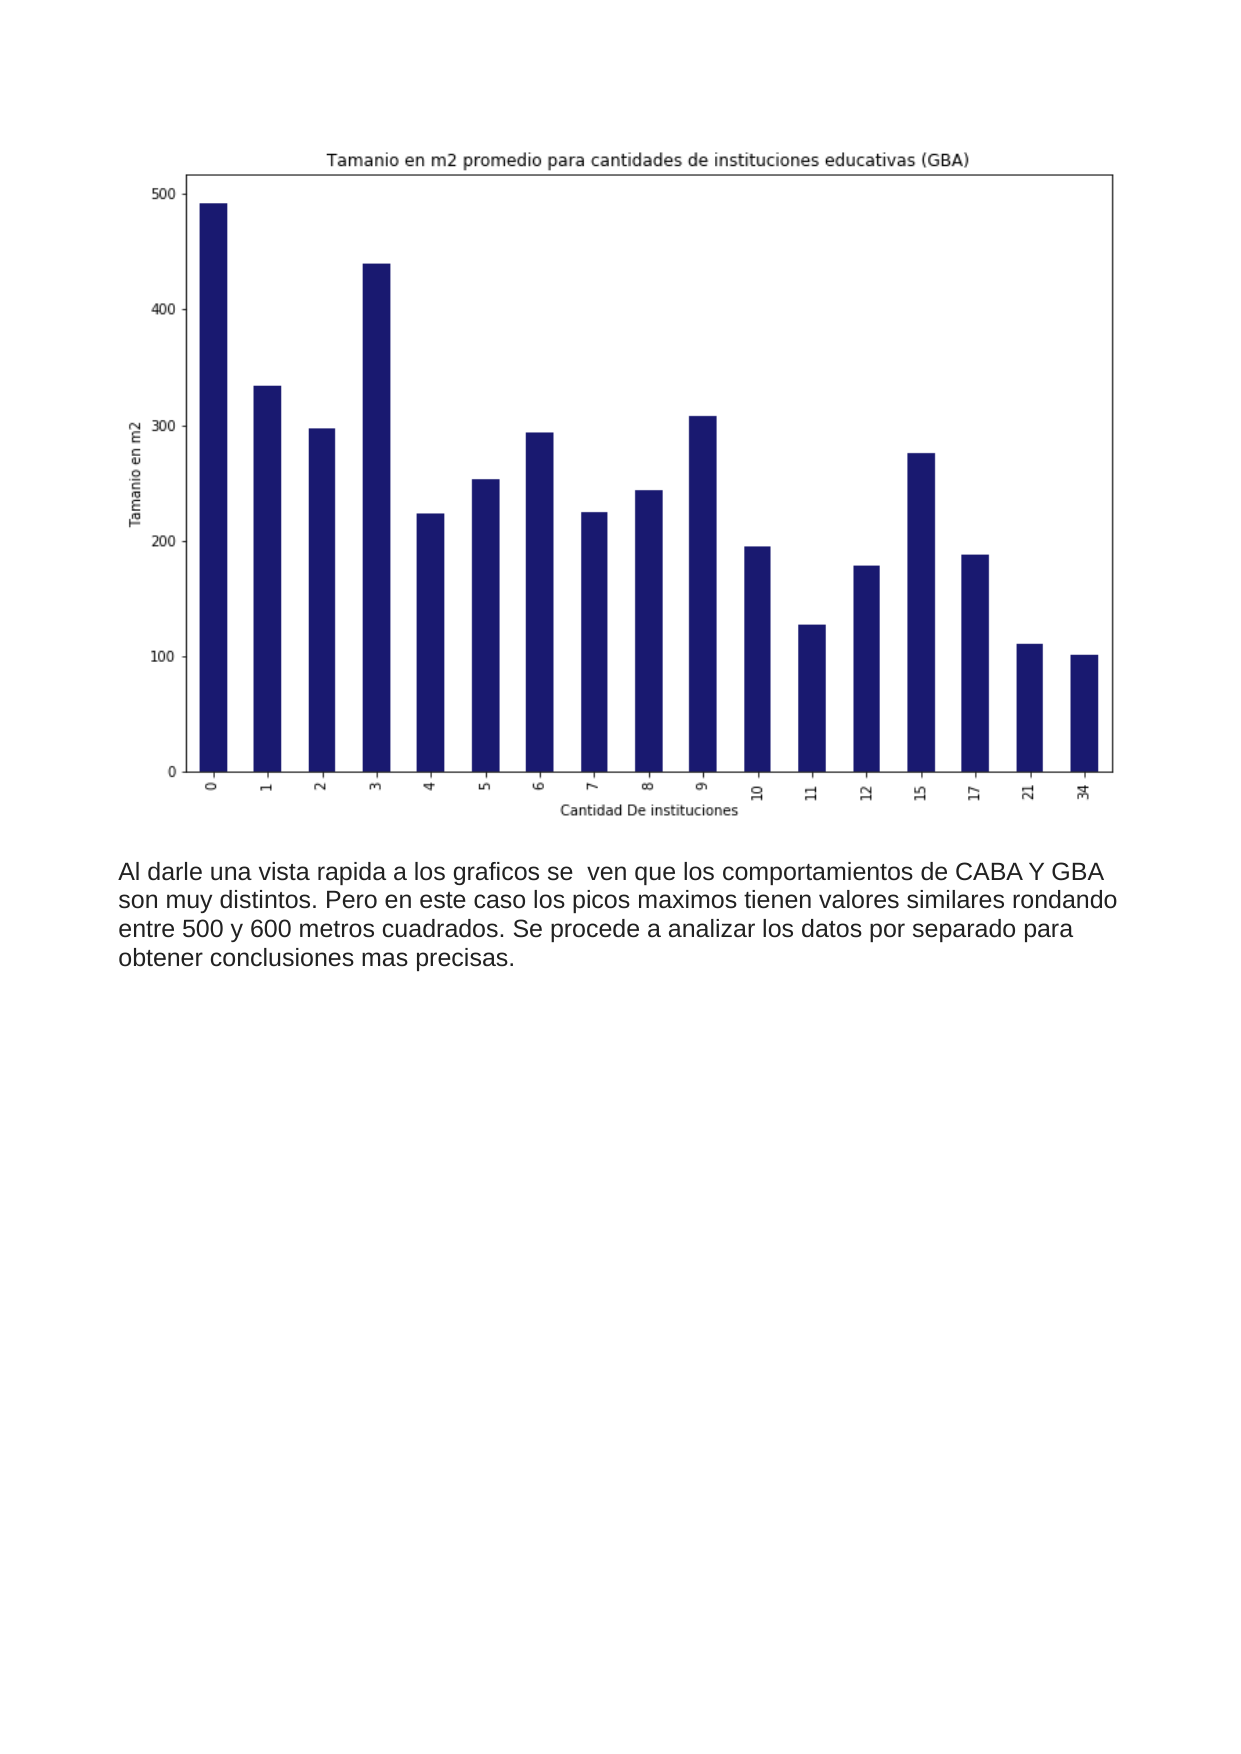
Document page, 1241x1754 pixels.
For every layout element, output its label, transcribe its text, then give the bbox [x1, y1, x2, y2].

picture [121, 143, 1126, 828]
text Al darle una vista rapida a los graficos se ven que los comportamientos de CABA Y GBA son muy distintos. Pero en este caso los picos maximos tienen valores similares rondando entre 500 y 600 metros cuadrados. Se procede a analizar los datos por separado para obtener conclusiones mas precisas. [118, 857, 1122, 972]
